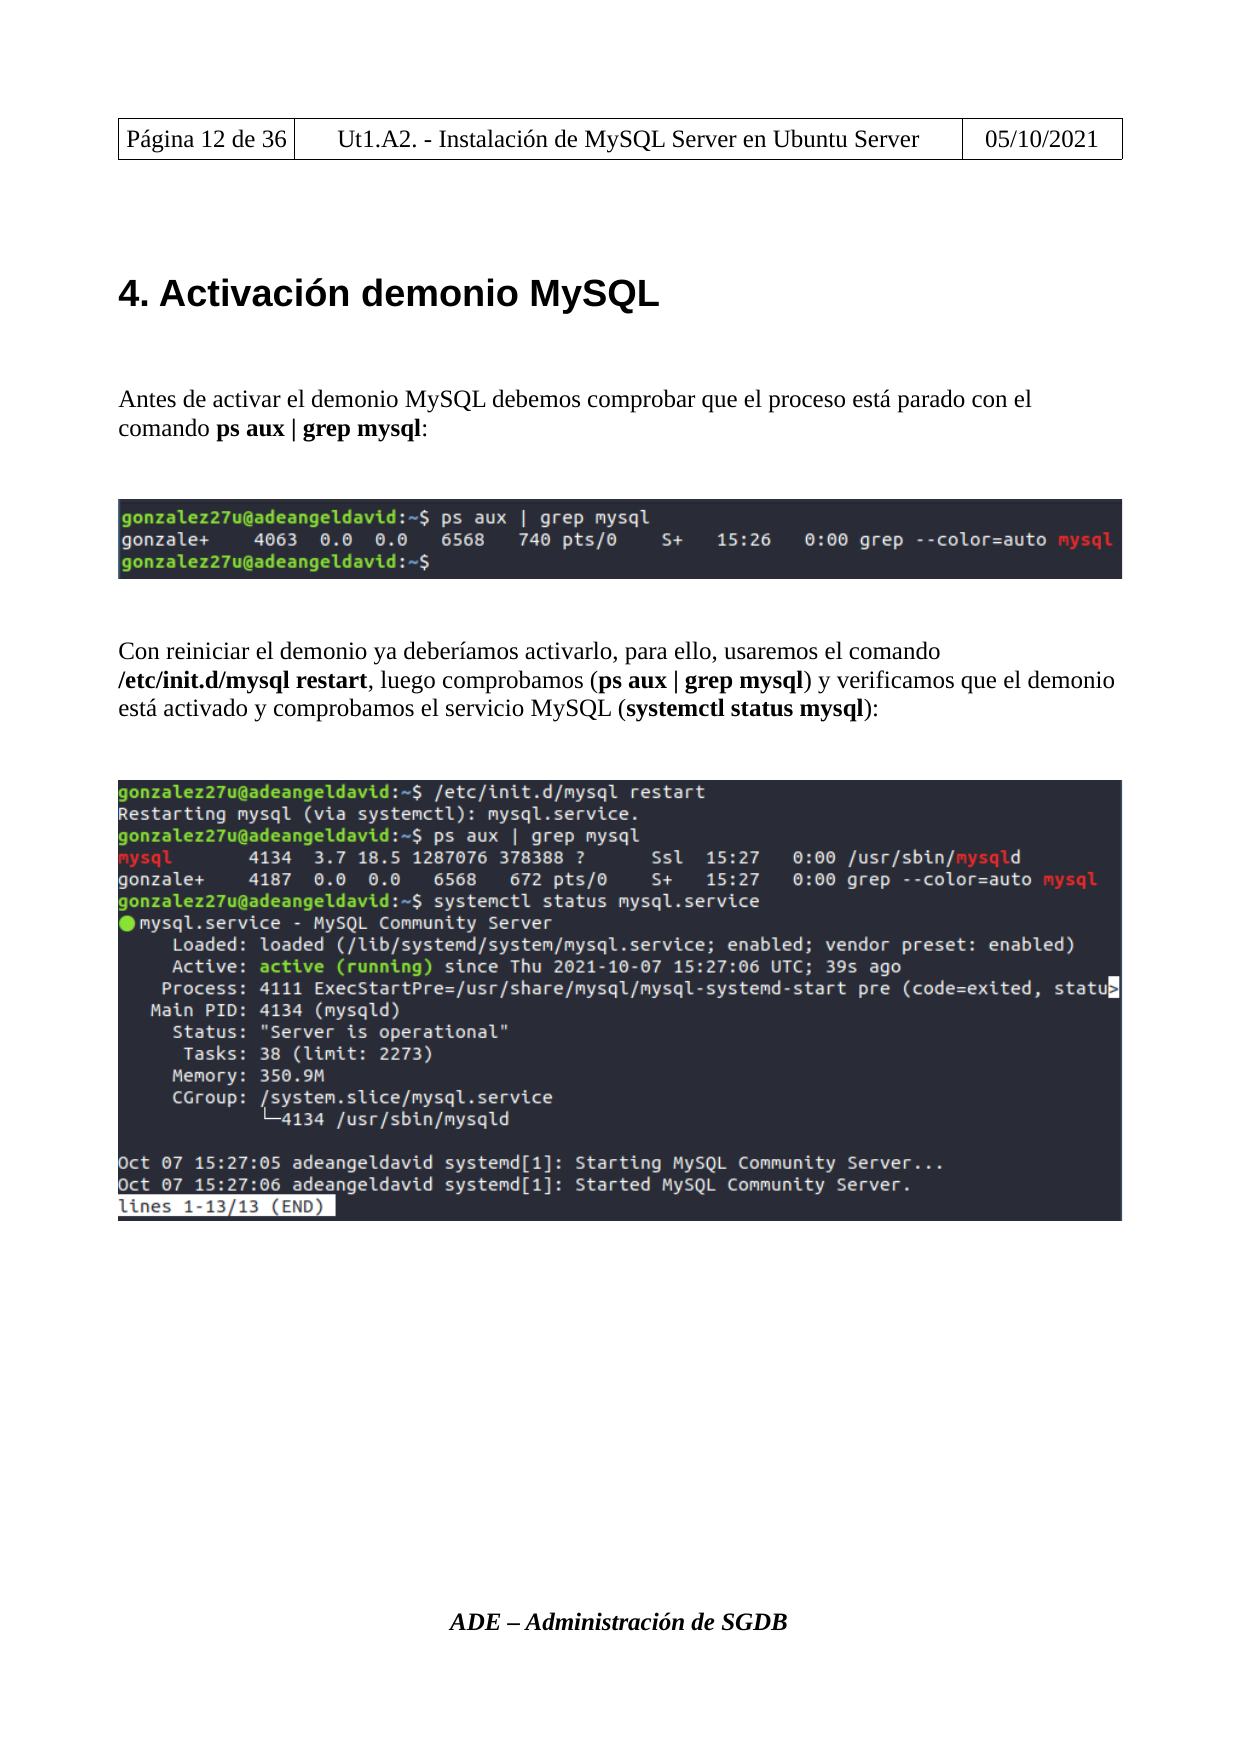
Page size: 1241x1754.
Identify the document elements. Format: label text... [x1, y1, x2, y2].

picture [118, 499, 1123, 579]
picture [118, 780, 1123, 1221]
text /etc/init.d/mysql restart, luego comprobamos (ps aux | grep mysql) y verificamos que el demonio está activado y comprobamos el servicio MySQL (systemctl status mysql): [118, 665, 1122, 722]
text Antes de activar el demonio MySQL debemos comprobar que el proceso está parado con el comando ps aux | grep mysql: [118, 384, 1122, 442]
text Con reiniciar el demonio ya deberíamos activarlo, para ello, usaremos el comando [118, 636, 1122, 665]
subtitle 4. Activación demonio MySQL [118, 271, 1122, 314]
